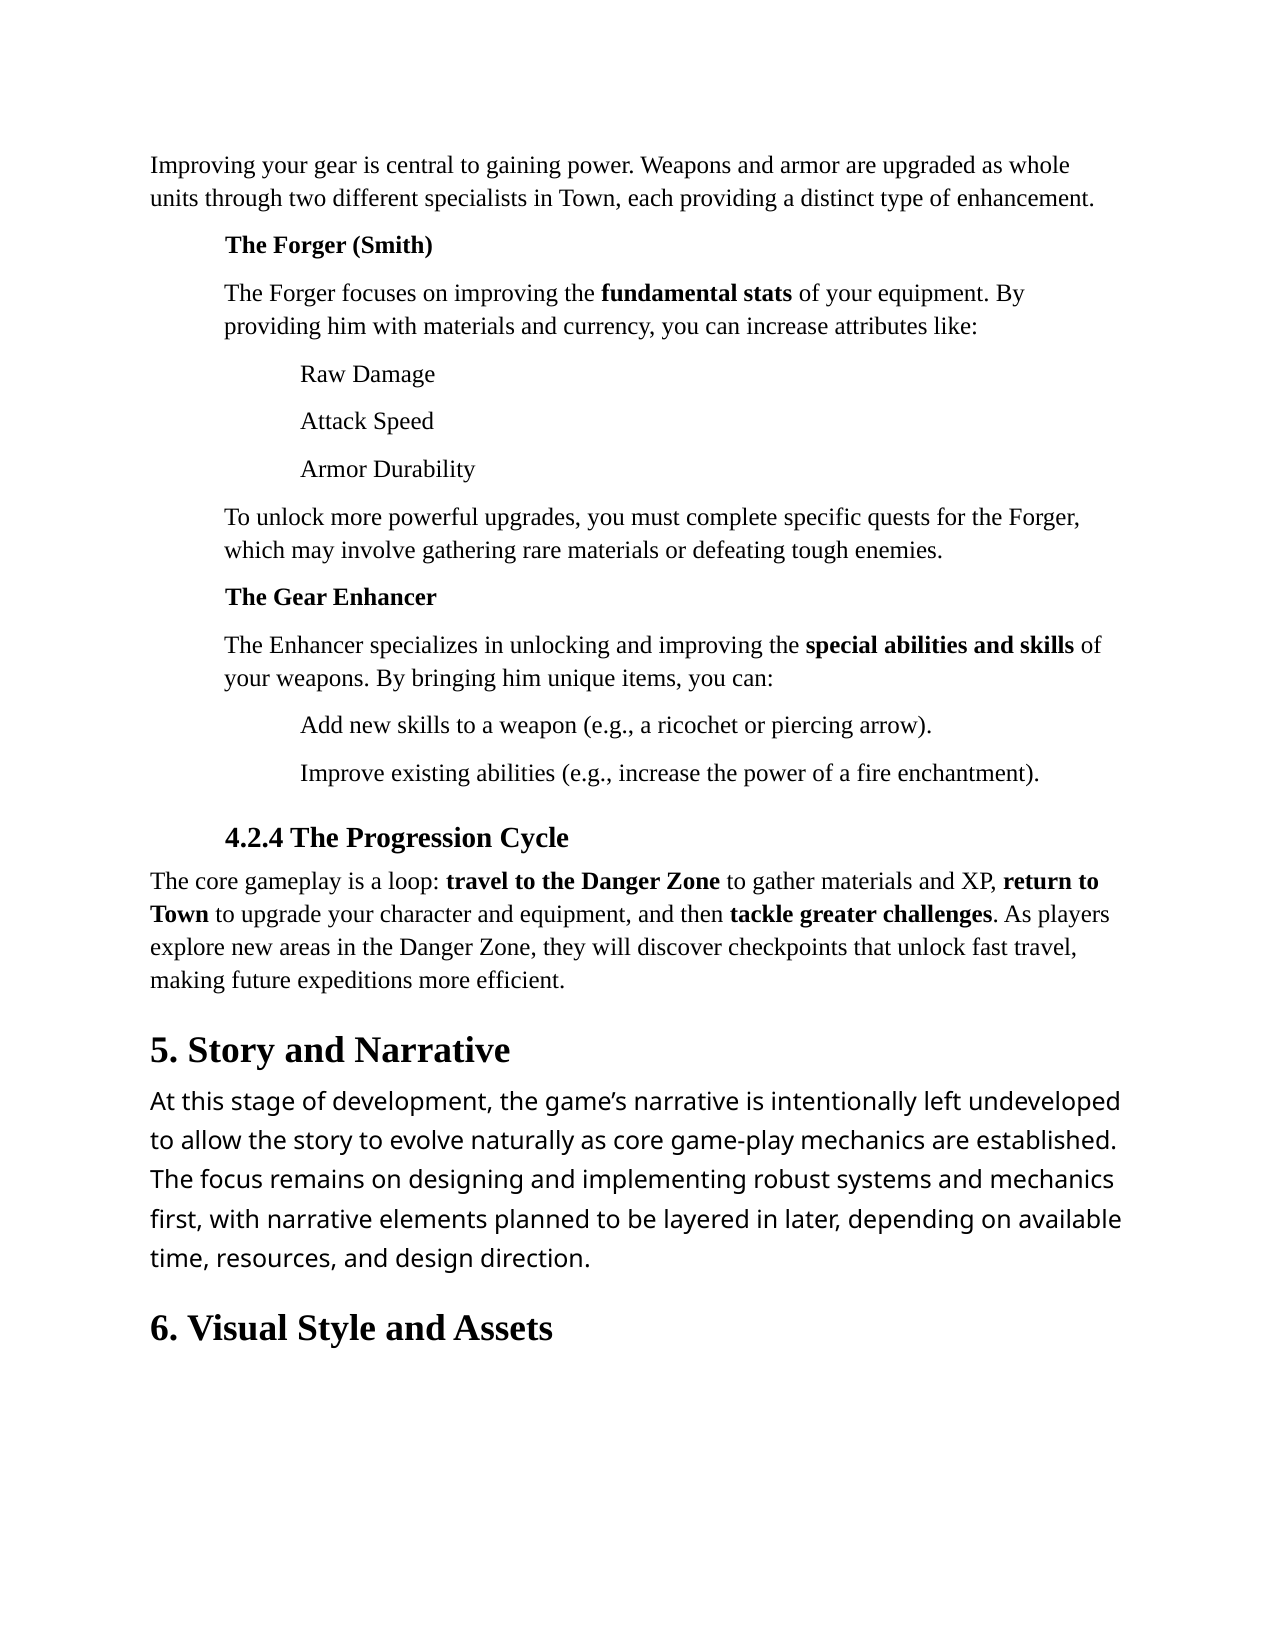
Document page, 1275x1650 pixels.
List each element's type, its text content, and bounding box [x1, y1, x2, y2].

text Armor Durability [150, 454, 1125, 483]
text The core gameplay is a loop: travel to the Danger Zone to gather materials and XP, return to Town to upgrade your character and equipment, and then tackle greater challenges. As players explore new areas in the Danger Zone, they will discover checkpoints that unlock fast travel, making future expeditions more efficient. [150, 866, 1125, 994]
text Improving your gear is central to gaining power. Weapons and armor are upgraded as whole units through two different specialists in Town, each providing a distinct type of enhancement. [150, 150, 1125, 212]
subtitle 6. Visual Style and Assets [150, 1306, 1125, 1349]
text Add new skills to a weapon (e.g., a ricochet or piercing arrow). [150, 711, 1125, 739]
text At this stage of development, the game’s narrative is intentionally left undeveloped to allow the story to evolve naturally as core game-play mechanics are established. The focus remains on designing and implementing robust systems and mechanics first, with narrative elements planned to be layered in later, depending on available time, resources, and design direction. [150, 1083, 1125, 1275]
text The Forger (Smith) [150, 231, 1125, 259]
text Improve existing abilities (e.g., increase the power of a fire enchantment). [150, 758, 1125, 787]
text To unlock more powerful upgrades, you must complete specific quests for the Forger, which may involve gathering rare materials or defeating tough enemies. [224, 502, 1125, 563]
text The Forger focuses on improving the fundamental stats of your equipment. By providing him with materials and currency, you can increase attributes like: [224, 278, 1125, 340]
text The Enhancer specializes in unlocking and improving the special abilities and skills of your weapons. By bringing him unique items, you can: [224, 630, 1125, 692]
text The Gear Enhancer [150, 582, 1125, 611]
text Attack Speed [150, 406, 1125, 435]
subtitle 5. Story and Narrative [150, 1028, 1125, 1071]
text Raw Damage [150, 359, 1125, 388]
subtitle 4.2.4 The Progression Cycle [150, 820, 1125, 854]
